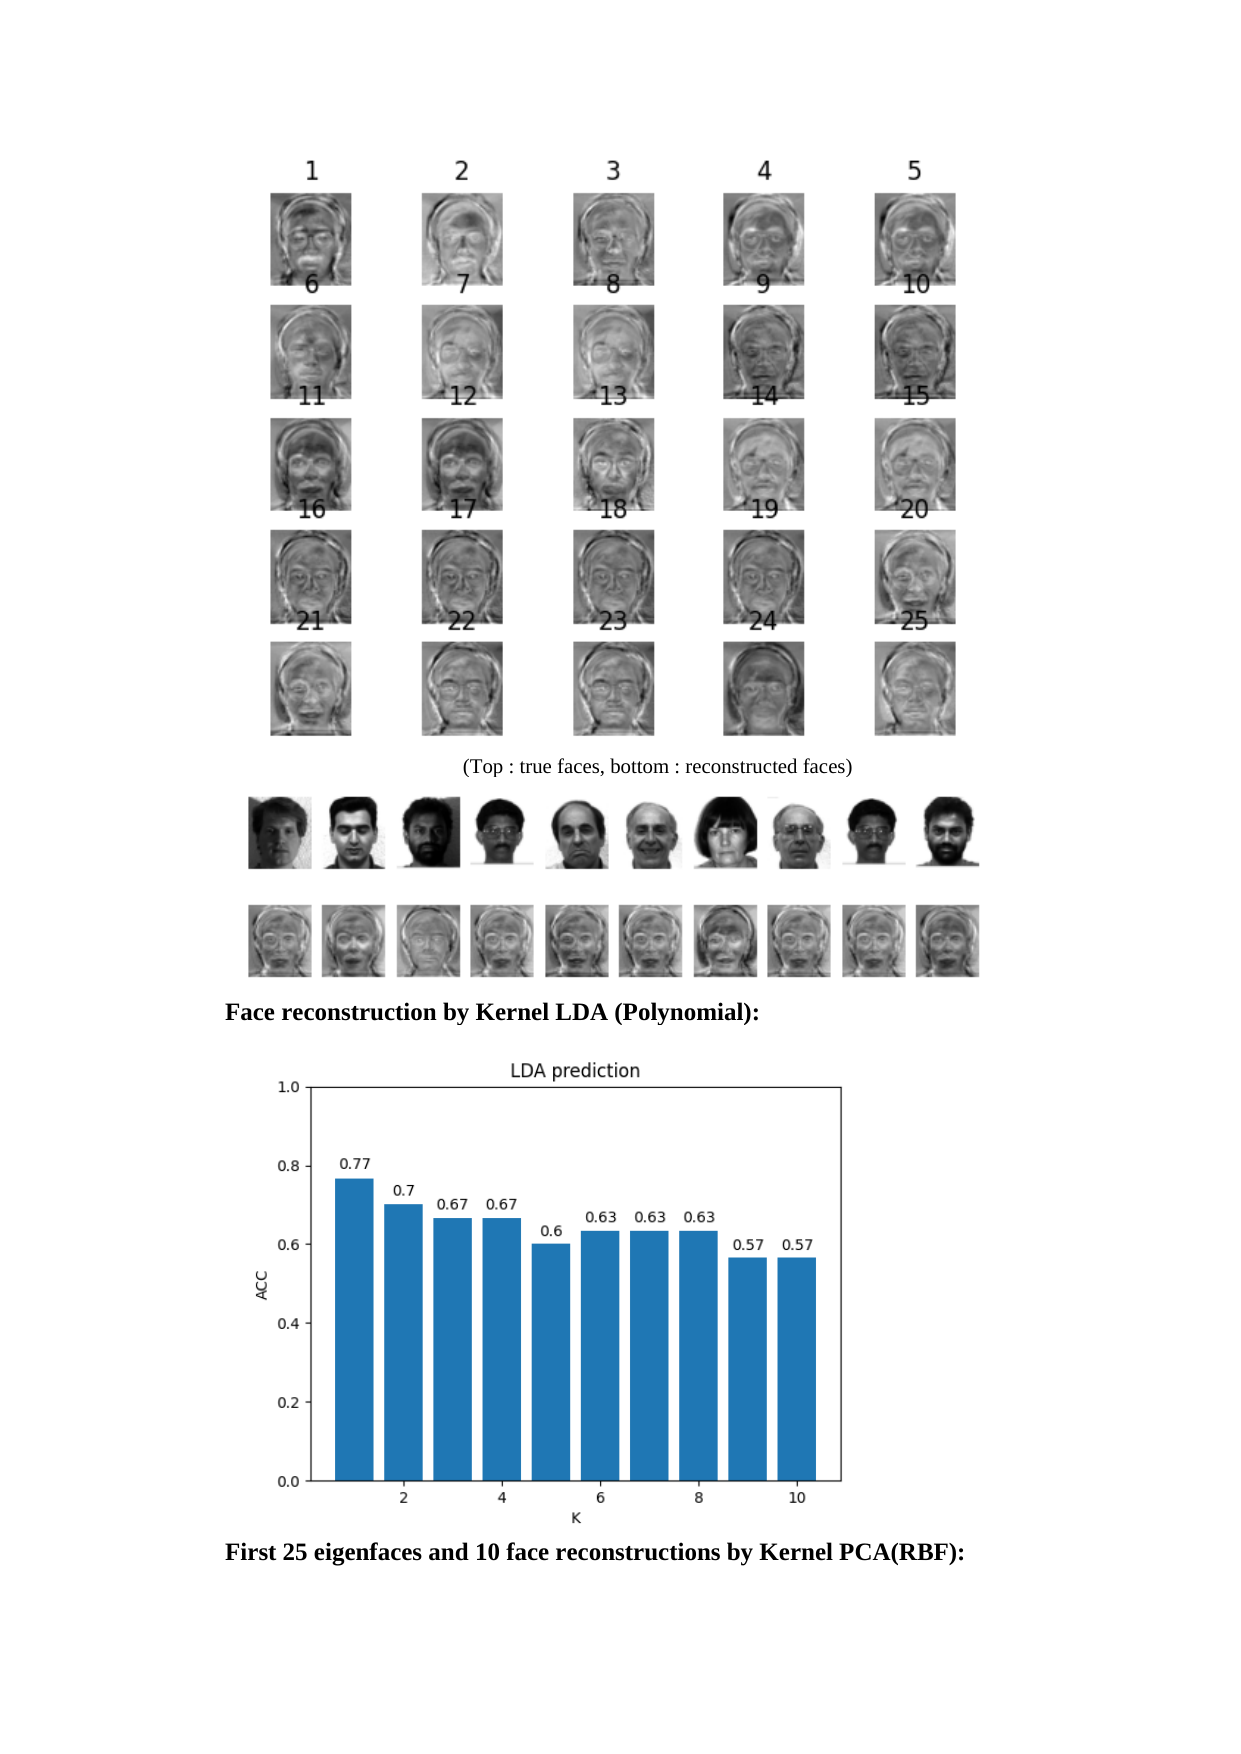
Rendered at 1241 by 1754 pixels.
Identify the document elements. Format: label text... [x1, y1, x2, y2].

text First 25 eigenfaces and 10 face reconstructions by Kernel PCA(RBF): [225, 1537, 1090, 1565]
text (Top : true faces, bottom : reconstructed faces) [225, 754, 1090, 778]
text Face reconstruction by Kernel LDA (Polynomial): [225, 997, 1090, 1026]
picture [225, 777, 1002, 997]
picture [225, 150, 991, 754]
picture [225, 1025, 909, 1537]
